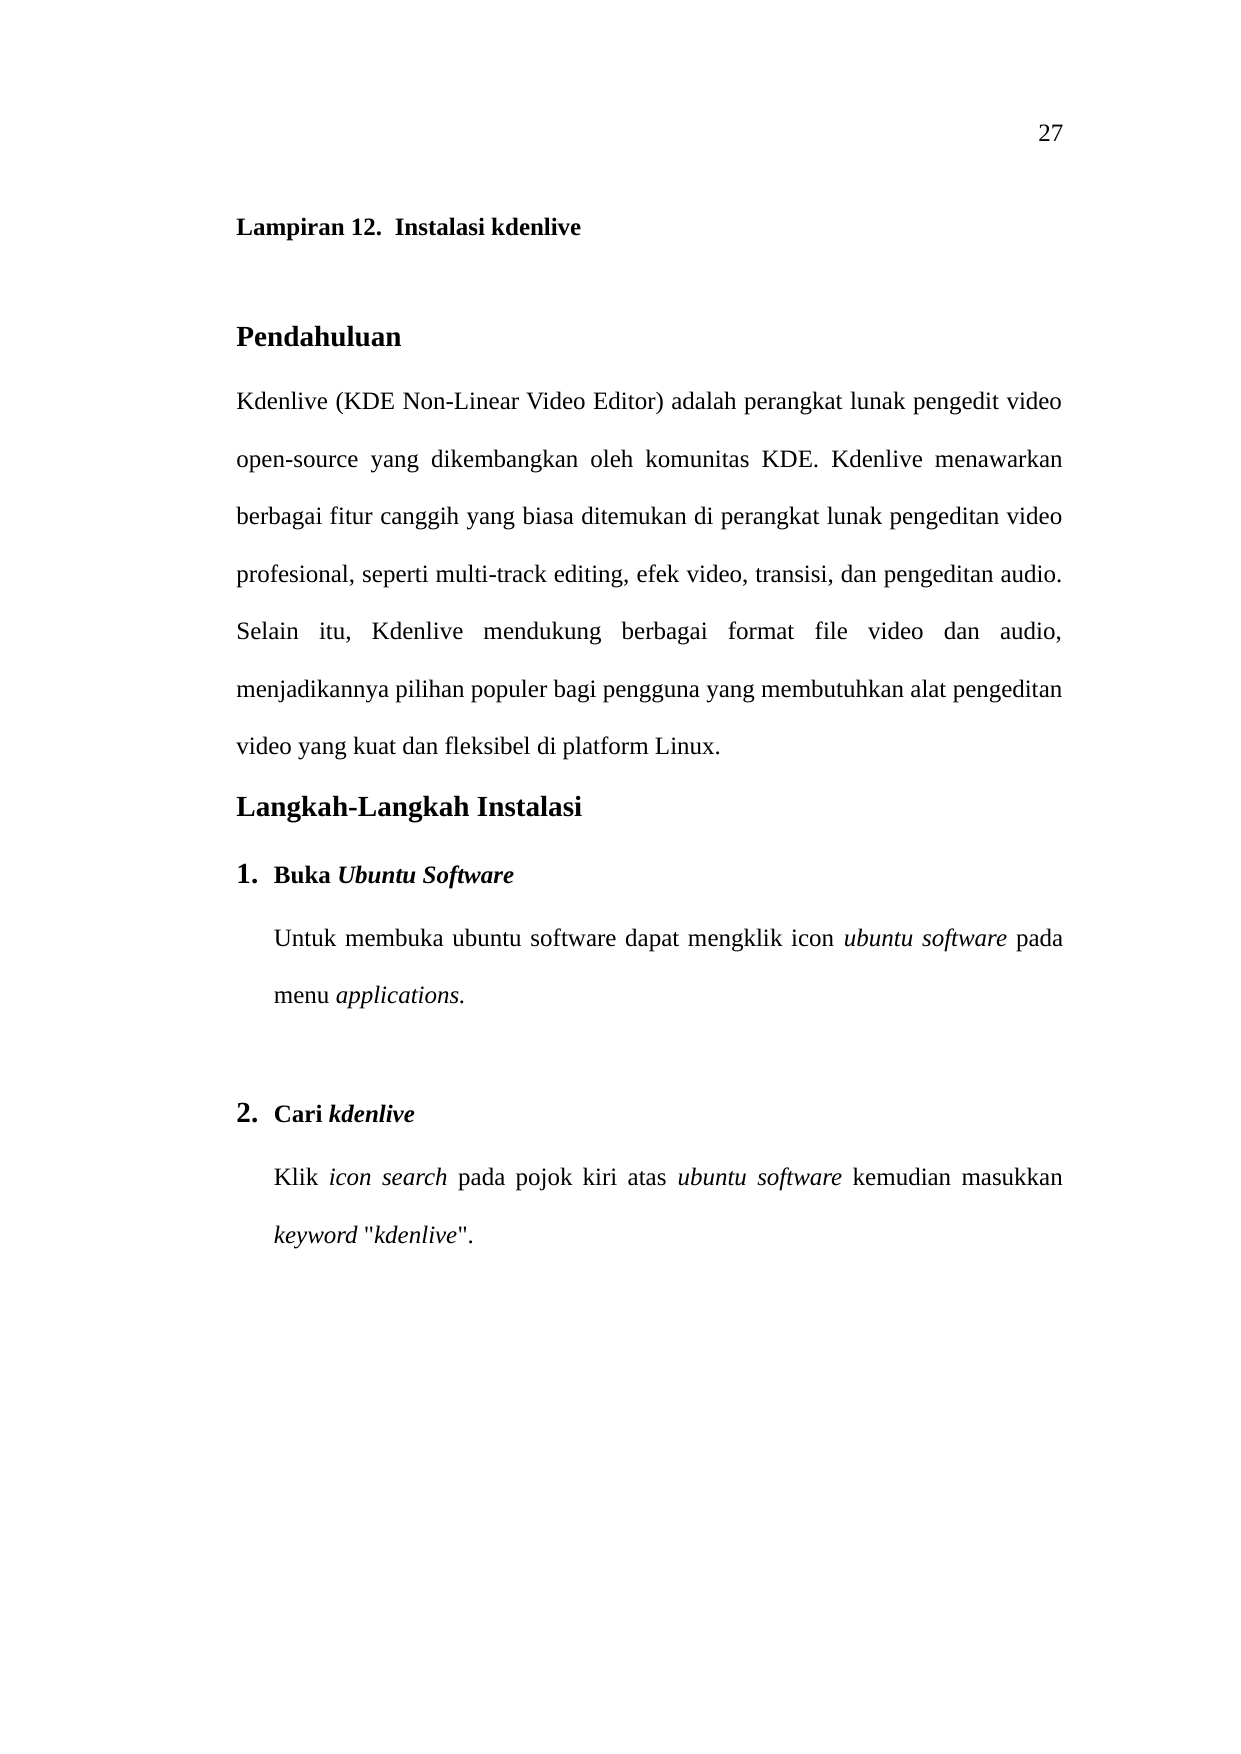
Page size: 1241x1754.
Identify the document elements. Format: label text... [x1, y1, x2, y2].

list Klik icon search pada pojok kiri atas ubuntu software kemudian masukkan keyword "kdenlive". [236, 1162, 1063, 1249]
list Cari kdenlive [236, 1095, 1063, 1129]
text Langkah-Langkah Instalasi [236, 789, 1063, 822]
text Pendahuluan [236, 319, 1063, 353]
text Kdenlive (KDE Non-Linear Video Editor) adalah perangkat lunak pengedit video open-source yang dikembangkan oleh komunitas KDE. Kdenlive menawarkan berbagai fitur canggih yang biasa ditemukan di perangkat lunak pengeditan video profesional, seperti multi-track editing, efek video, transisi, dan pengeditan audio. Selain itu, Kdenlive mendukung berbagai format file video dan audio, menjadikannya pilihan populer bagi pengguna yang membutuhkan alat pengeditan video yang kuat dan fleksibel di platform Linux. [236, 386, 1063, 760]
subtitle Instalasi kdenlive [236, 212, 1063, 241]
list Buka Ubuntu Software [236, 856, 1063, 889]
list Untuk membuka ubuntu software dapat mengklik icon ubuntu software pada menu applications. [236, 923, 1063, 1009]
